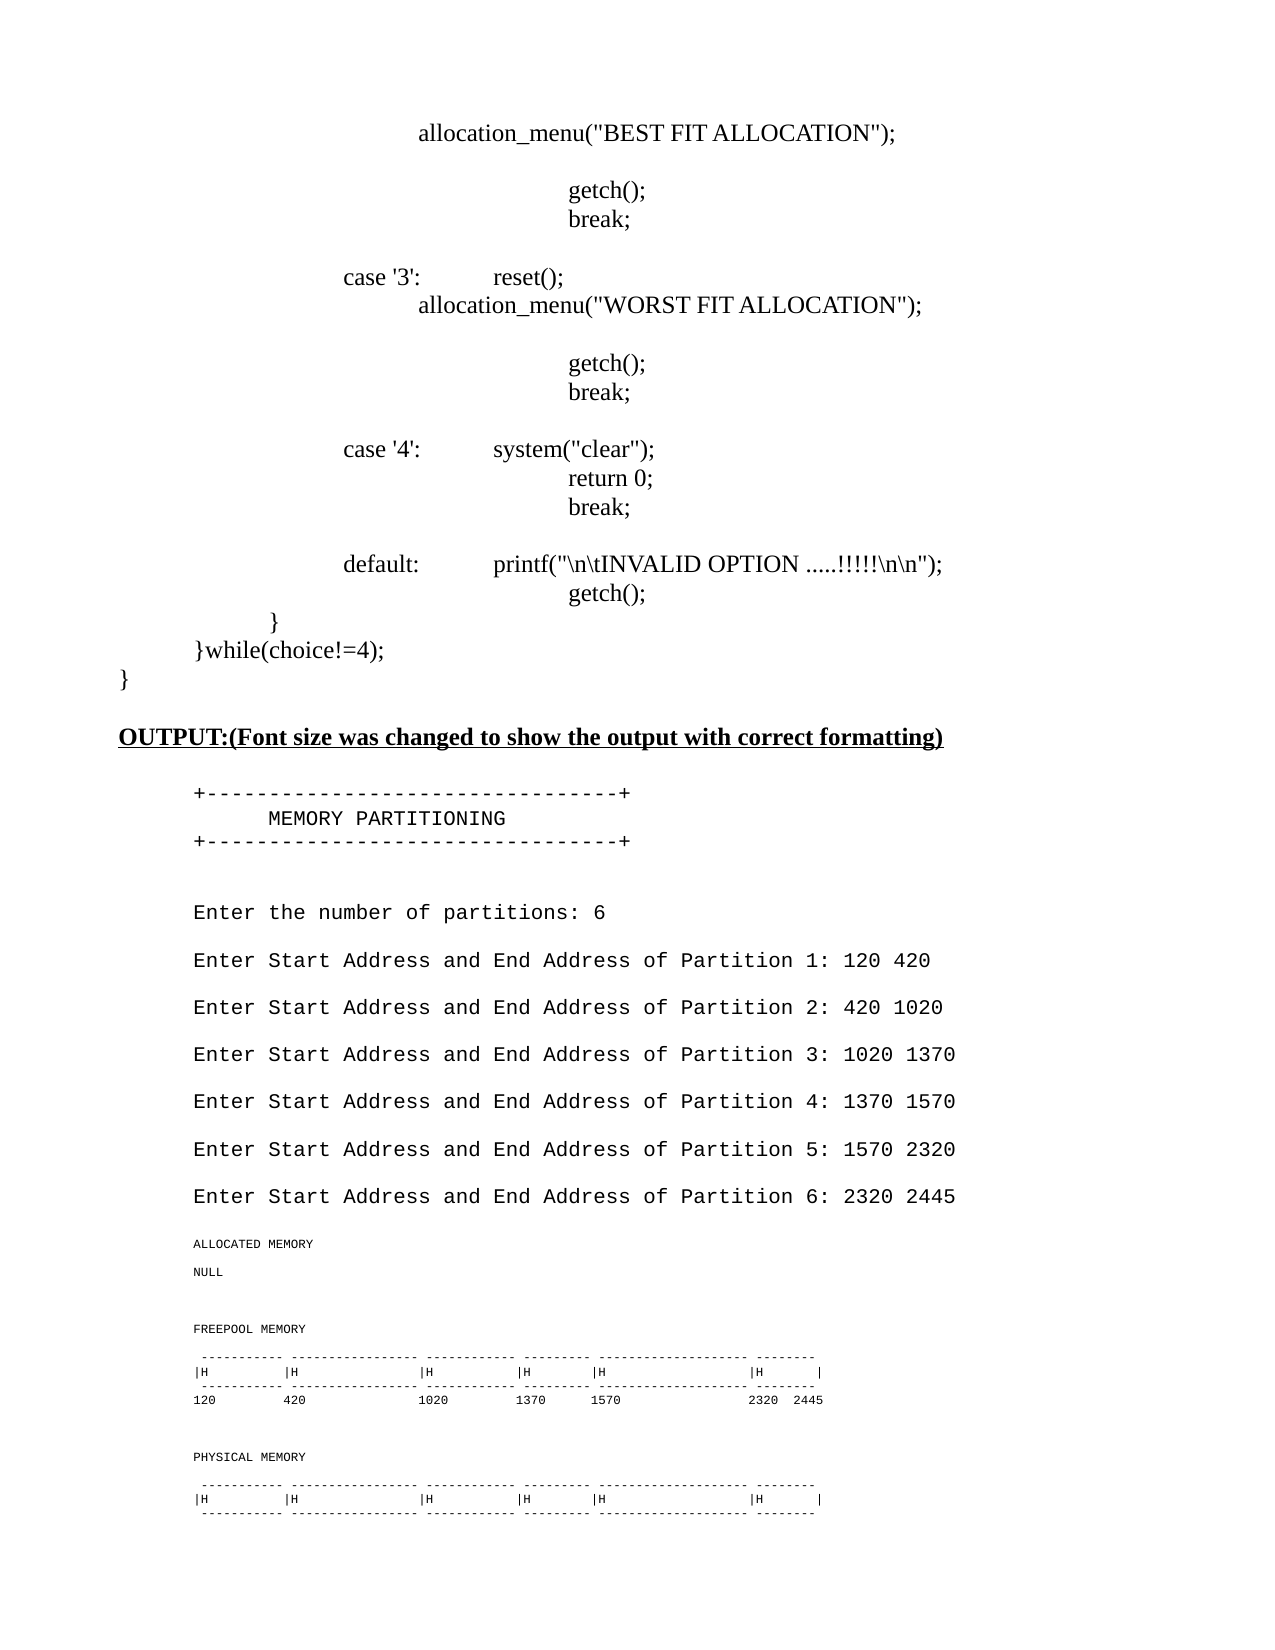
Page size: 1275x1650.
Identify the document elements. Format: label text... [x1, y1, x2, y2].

text allocation_menu("WORST FIT ALLOCATION"); [118, 291, 1157, 319]
text break; [118, 492, 1157, 521]
text Enter Start Address and End Address of Partition 5: 1570 2320 [118, 1139, 1157, 1162]
text return 0; [118, 463, 1157, 492]
text Enter Start Address and End Address of Partition 6: 2320 2445 [118, 1186, 1157, 1210]
text FREEPOOL MEMORY [118, 1323, 1157, 1337]
text Enter Start Address and End Address of Partition 2: 420 1020 [118, 997, 1157, 1021]
text ----------- ----------------- ------------ --------- -------------------- -------- [118, 1380, 1157, 1394]
text case '3': reset(); [118, 262, 1157, 291]
text +---------------------------------+ [118, 779, 1157, 808]
text allocation_menu("BEST FIT ALLOCATION"); [118, 118, 1157, 147]
text } [118, 664, 1157, 693]
text getch(); [118, 578, 1157, 607]
text Enter the number of partitions: 6 [118, 902, 1157, 926]
text ----------- ----------------- ------------ --------- -------------------- -------- [118, 1351, 1157, 1366]
text default: printf("\n\tINVALID OPTION .....!!!!!\n\n"); [118, 549, 1157, 578]
text MEMORY PARTITIONING [118, 808, 1157, 831]
text NULL [118, 1266, 1157, 1281]
text ----------- ----------------- ------------ --------- -------------------- -------- [118, 1507, 1157, 1521]
text break; [118, 377, 1157, 406]
text getch(); [118, 348, 1157, 377]
text Enter Start Address and End Address of Partition 3: 1020 1370 [118, 1044, 1157, 1068]
text +---------------------------------+ [118, 831, 1157, 855]
text getch(); [118, 176, 1157, 204]
text |H |H |H |H |H |H | [118, 1366, 1157, 1380]
text PHYSICAL MEMORY [118, 1451, 1157, 1465]
text |H |H |H |H |H |H | [118, 1493, 1157, 1507]
text case '4': system("clear"); [118, 434, 1157, 463]
text Enter Start Address and End Address of Partition 4: 1370 1570 [118, 1091, 1157, 1115]
text OUTPUT:(Font size was changed to show the output with correct formatting) [118, 722, 1157, 751]
text }while(choice!=4); [118, 636, 1157, 664]
text break; [118, 204, 1157, 233]
text 120 420 1020 1370 1570 2320 2445 [118, 1394, 1157, 1408]
text ALLOCATED MEMORY [118, 1238, 1157, 1252]
text } [118, 607, 1157, 636]
text Enter Start Address and End Address of Partition 1: 120 420 [118, 949, 1157, 973]
text ----------- ----------------- ------------ --------- -------------------- -------- [118, 1479, 1157, 1493]
